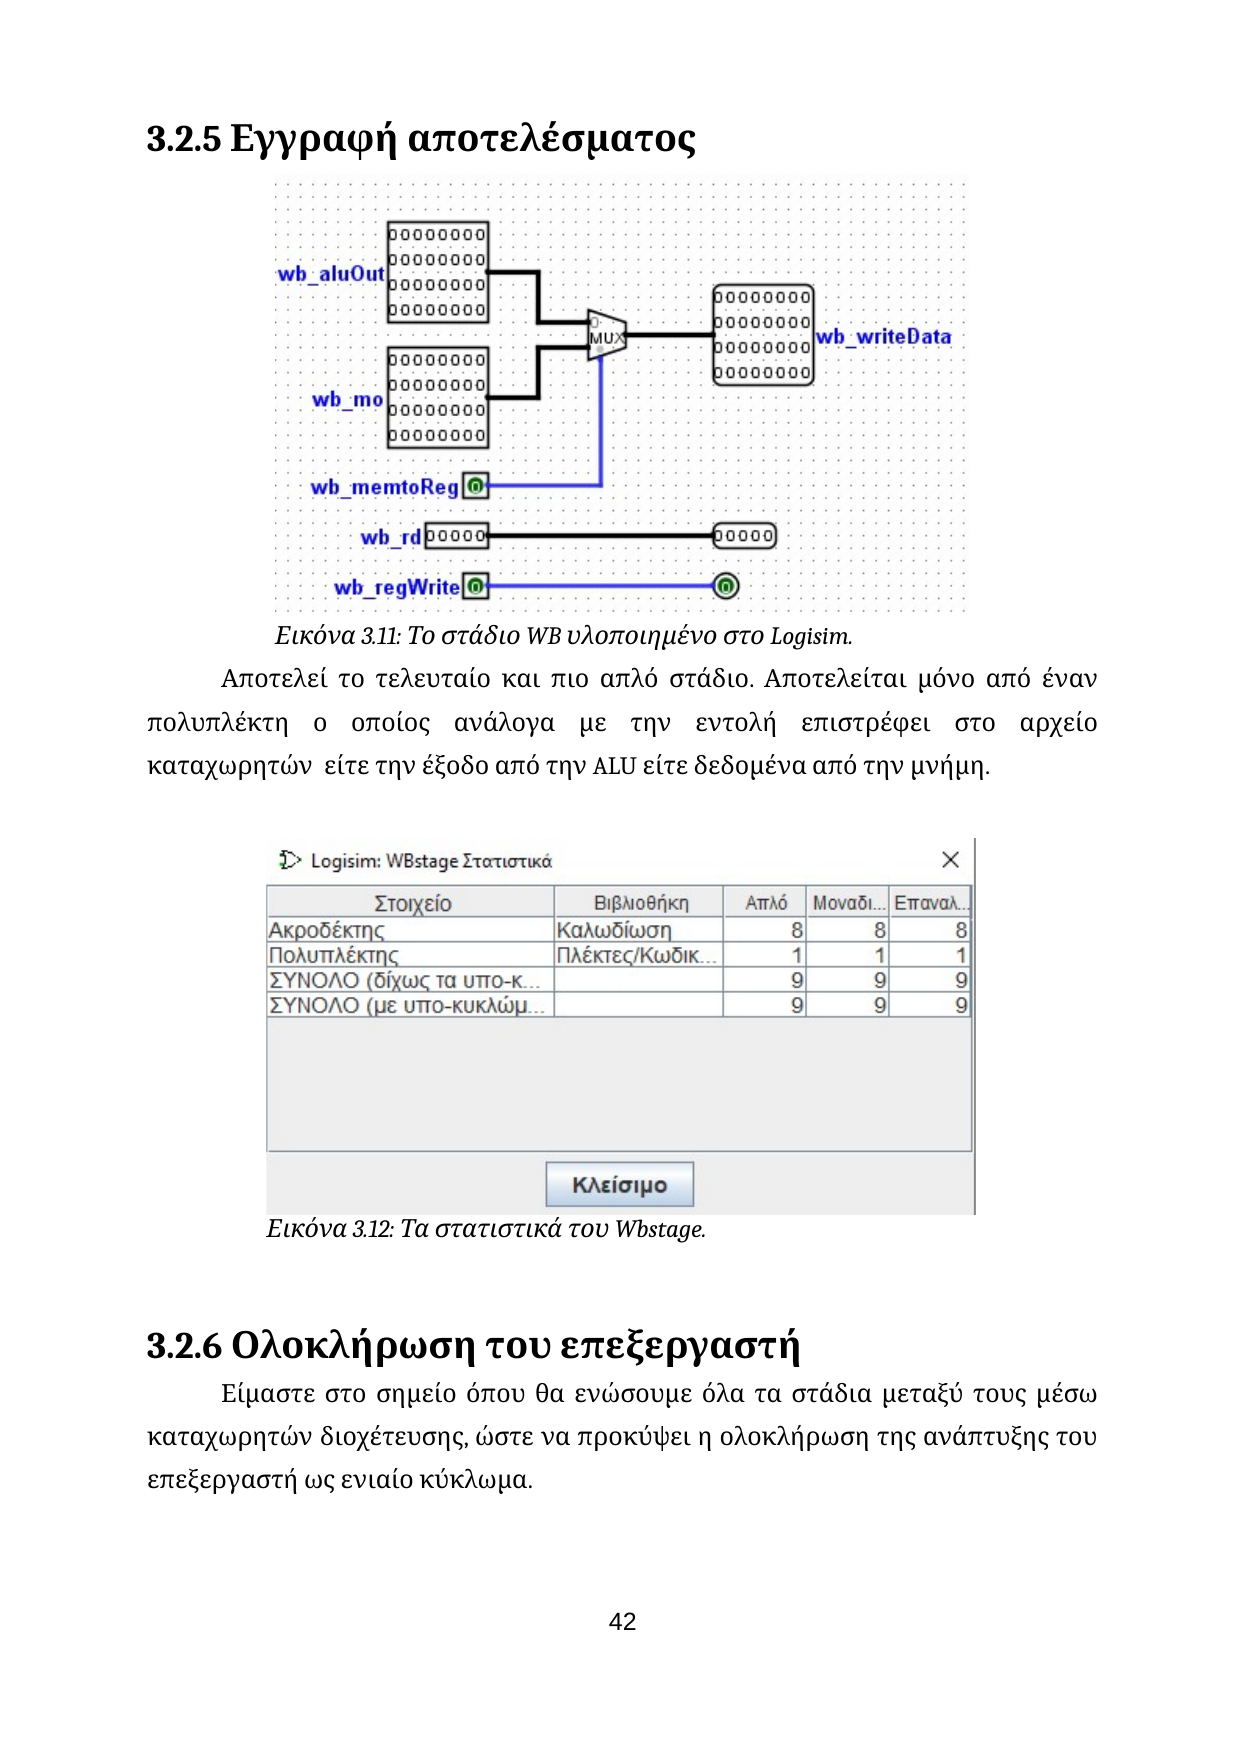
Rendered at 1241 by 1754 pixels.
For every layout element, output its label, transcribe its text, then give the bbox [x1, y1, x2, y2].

text Εικόνα 3.12: Τα στατιστικά του Wbstage. [266, 1215, 976, 1244]
picture [266, 838, 976, 1215]
picture [275, 173, 971, 623]
subtitle 3.2.5 Εγγραφή αποτελέσματος [147, 118, 1098, 161]
text Εικόνα 3.11: Το στάδιο WB υλοποιημένο στο Logisim. [275, 623, 970, 651]
subtitle 3.2.6 Ολοκλήρωση του επεξεργαστή [147, 1324, 1098, 1367]
text Αποτελεί το τελευταίο και πιο απλό στάδιο. Αποτελείται μόνο από έναν πολυπλέκτη ο οποίος ανάλογα με την εντολή επιστρέφει στο αρχείο καταχωρητών είτε την έξοδο από την ALU είτε δεδομένα από την μνήμη. [147, 174, 1098, 780]
text Είμαστε στο σημείο όπου θα ενώσουμε όλα τα στάδια μεταξύ τους μέσω καταχωρητών διοχέτευσης, ώστε να προκύψει η ολοκλήρωση της ανάπτυξης του επεξεργαστή ως ενιαίο κύκλωμα. [147, 1380, 1098, 1495]
